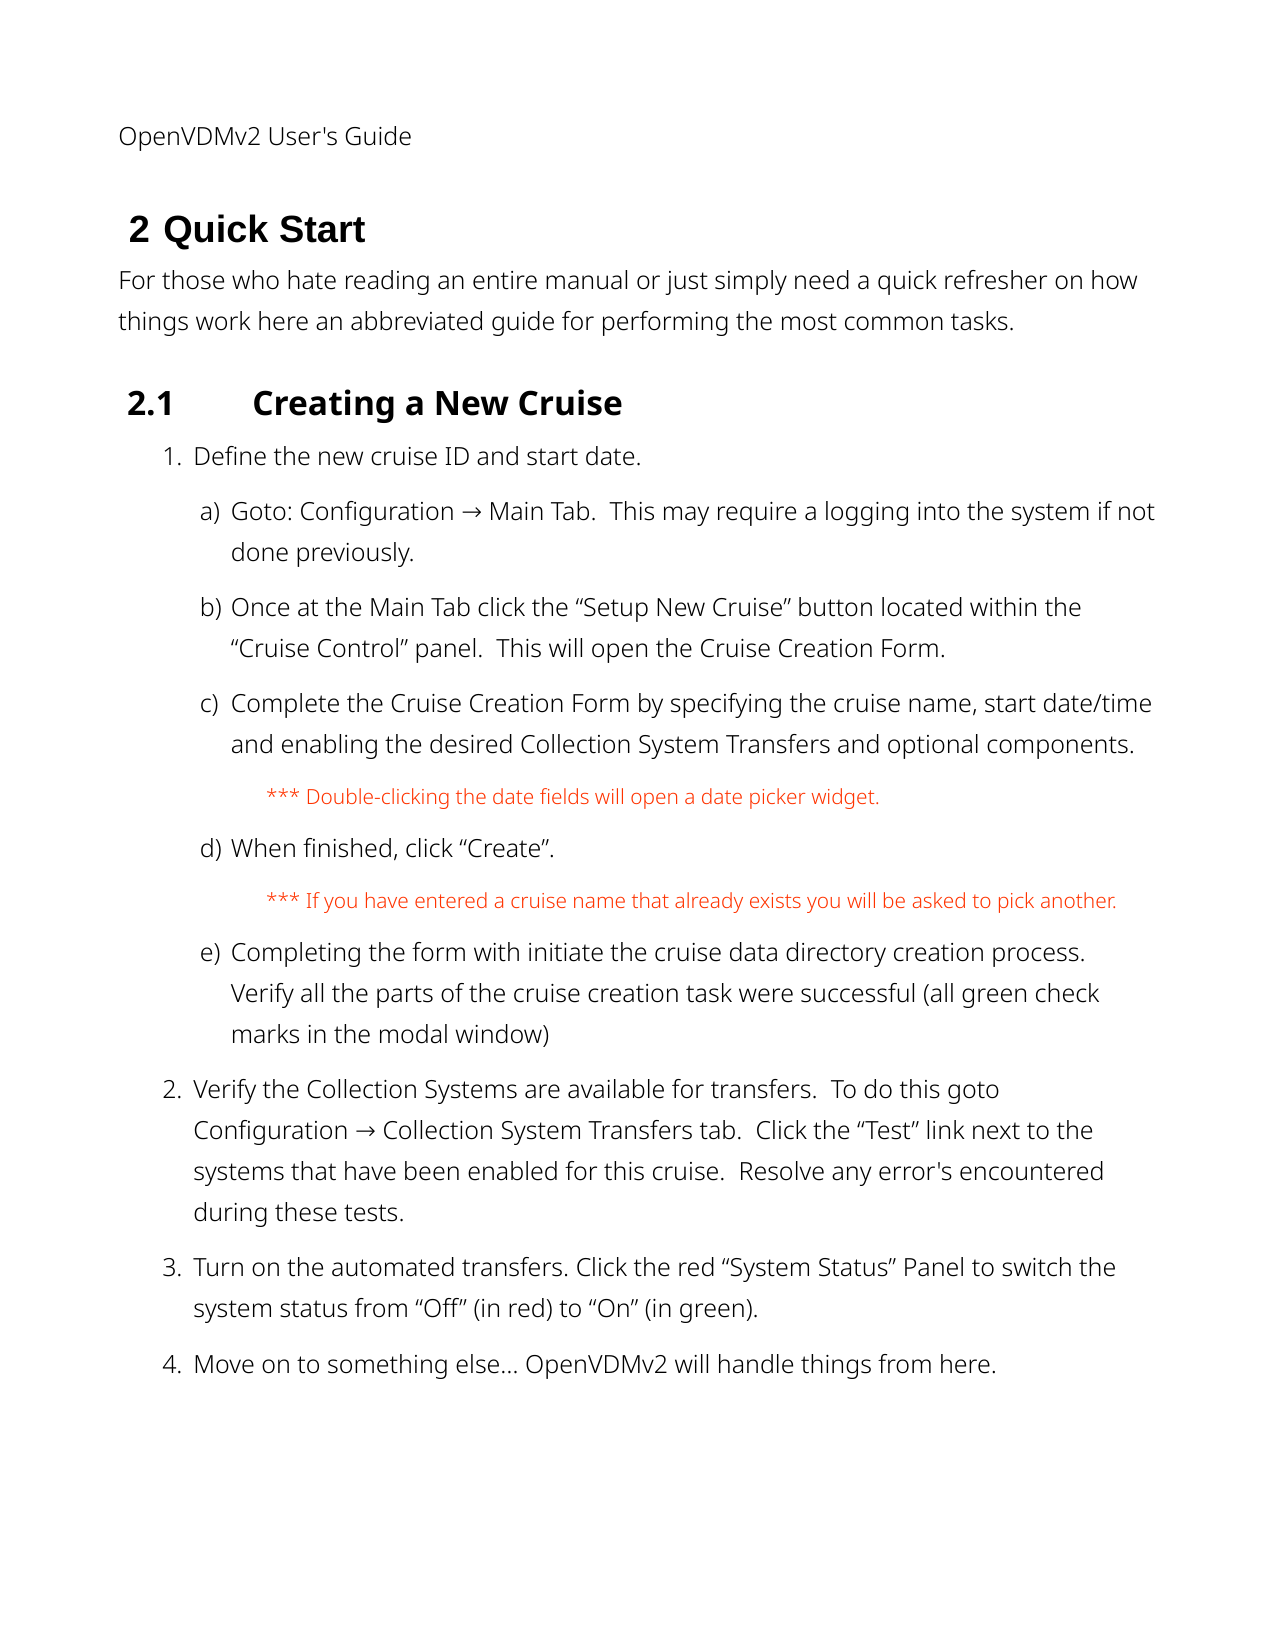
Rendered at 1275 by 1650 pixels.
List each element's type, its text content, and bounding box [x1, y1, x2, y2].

text *** Double-clicking the date fields will open a date picker widget. [266, 782, 1157, 811]
list Completing the form with initiate the cruise data directory creation process. Verify all the parts of the cruise creation task were successful (all green check marks in the modal window) [193, 935, 1157, 1051]
subtitle Quick Start [118, 207, 1157, 250]
list Verify the Collection Systems are available for transfers. To do this goto Configuration → Collection System Transfers tab. Click the “Test” link next to the systems that have been enabled for this cruise. Resolve any error's encountered during these tests. [156, 1072, 1157, 1229]
list Once at the Main Tab click the “Setup New Cruise” button located within the “Cruise Control” panel. This will open the Cruise Creation Form. [193, 590, 1157, 665]
subtitle Creating a New Cruise [118, 380, 1157, 426]
text For those who hate reading an entire manual or just simply need a quick refresher on how things work here an abbreviated guide for performing the most common tasks. [118, 263, 1157, 338]
list Turn on the automated transfers. Click the red “System Status” Panel to switch the system status from “Off” (in red) to “On” (in green). [156, 1250, 1157, 1325]
list Define the new cruise ID and start date. [156, 438, 1157, 472]
list When finished, click “Create”. [193, 831, 1157, 865]
text *** If you have entered a cruise name that already exists you will be asked to pick another. [266, 886, 1157, 915]
list Goto: Configuration → Main Tab. This may require a logging into the system if not done previously. [193, 493, 1157, 568]
list Complete the Cruise Creation Form by specifying the cruise name, start date/time and enabling the desired Collection System Transfers and optional components. [193, 686, 1157, 761]
list Move on to something else… OpenVDMv2 will handle things from here. [156, 1346, 1157, 1380]
